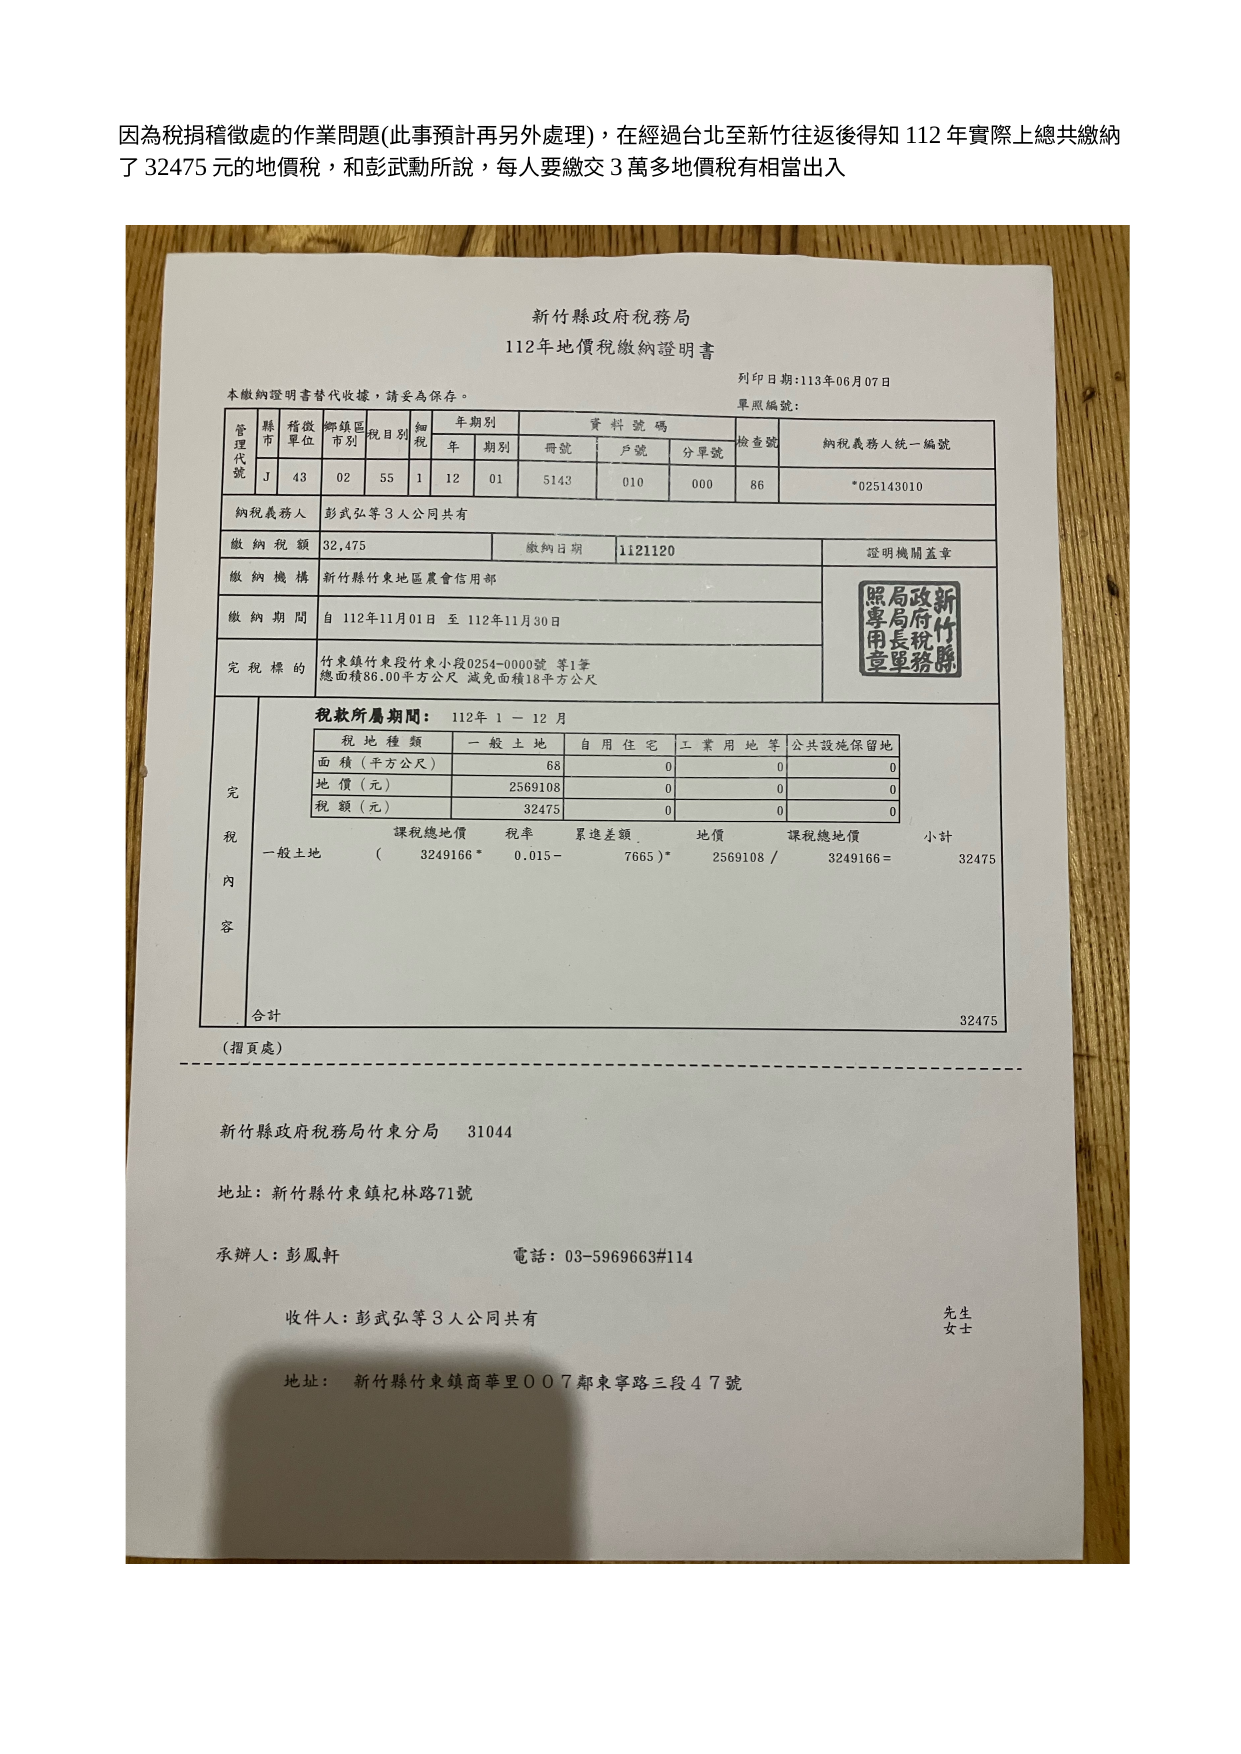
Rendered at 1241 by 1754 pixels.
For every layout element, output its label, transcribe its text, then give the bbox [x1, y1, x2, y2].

picture [125, 225, 1130, 1564]
text 因為稅捐稽徵處的作業問題(此事預計再另外處理)，在經過台北至新竹往返後得知112年實際上總共繳納了32475元的地價稅，和彭武勳所說，每人要繳交3萬多地價稅有相當出入 [118, 118, 1122, 181]
